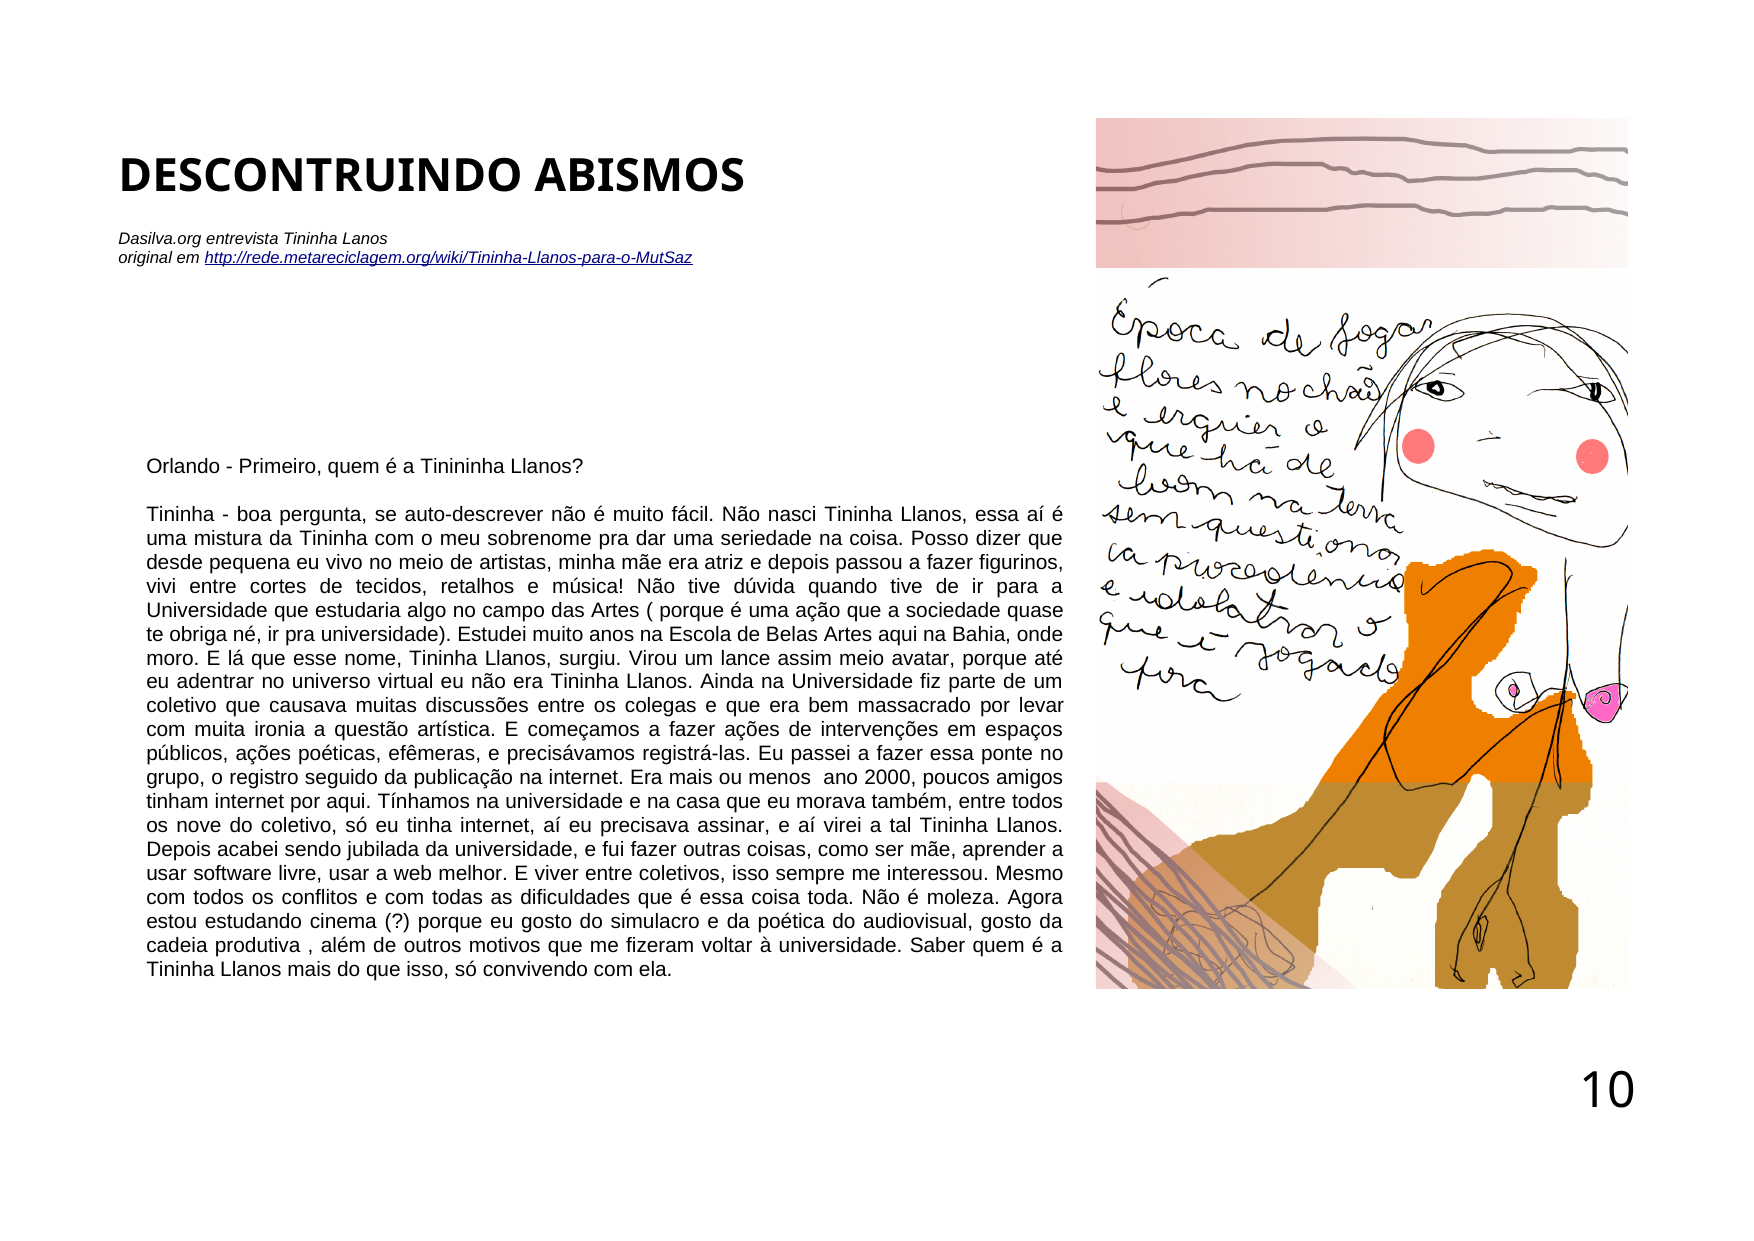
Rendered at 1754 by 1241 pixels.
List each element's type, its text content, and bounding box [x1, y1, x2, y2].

text Dasilva.org entrevista Tininha Lanos [118, 228, 1095, 248]
text Orlando - Primeiro, quem é a Tinininha Llanos? [146, 454, 1065, 478]
picture [1095, 118, 1628, 989]
text DESCONTRUINDO ABISMOS [118, 142, 1095, 204]
text original em http://rede.metareciclagem.org/wiki/Tininha-Llanos-para-o-MutSaz [118, 248, 1095, 267]
text Tininha - boa pergunta, se auto-descrever não é muito fácil. Não nasci Tininha Llanos, essa aí é uma mistura da Tininha com o meu sobrenome pra dar uma seriedade na coisa. Posso dizer que desde pequena eu vivo no meio de artistas, minha mãe era atriz e depois passou a fazer figurinos, vivi entre cortes de tecidos, retalhos e música! Não tive dúvida quando tive de ir para a Universidade que estudaria algo no campo das Artes ( porque é uma ação que a sociedade quase te obriga né, ir pra universidade). Estudei muito anos na Escola de Belas Artes aqui na Bahia, onde moro. E lá que esse nome, Tininha Llanos, surgiu. Virou um lance assim meio avatar, porque até eu adentrar no universo virtual eu não era Tininha Llanos. Ainda na Universidade fiz parte de um coletivo que causava muitas discussões entre os colegas e que era bem massacrado por levar com muita ironia a questão artística. E começamos a fazer ações de intervenções em espaços públicos, ações poéticas, efêmeras, e precisávamos registrá-las. Eu passei a fazer essa ponte no grupo, o registro seguido da publicação na internet. Era mais ou menos ano 2000, poucos amigos tinham internet por aqui. Tínhamos na universidade e na casa que eu morava também, entre todos os nove do coletivo, só eu tinha internet, aí eu precisava assinar, e aí virei a tal Tininha Llanos. Depois acabei sendo jubilada da universidade, e fui fazer outras coisas, como ser mãe, aprender a usar software livre, usar a web melhor. E viver entre coletivos, isso sempre me interessou. Mesmo com todos os conflitos e com todas as dificuldades que é essa coisa toda. Não é moleza. Agora estou estudando cinema (?) porque eu gosto do simulacro e da poética do audiovisual, gosto da cadeia produtiva , além de outros motivos que me fizeram voltar à universidade. Saber quem é a Tininha Llanos mais do que isso, só convivendo com ela. [146, 502, 1065, 981]
text [1628, 142, 1636, 204]
